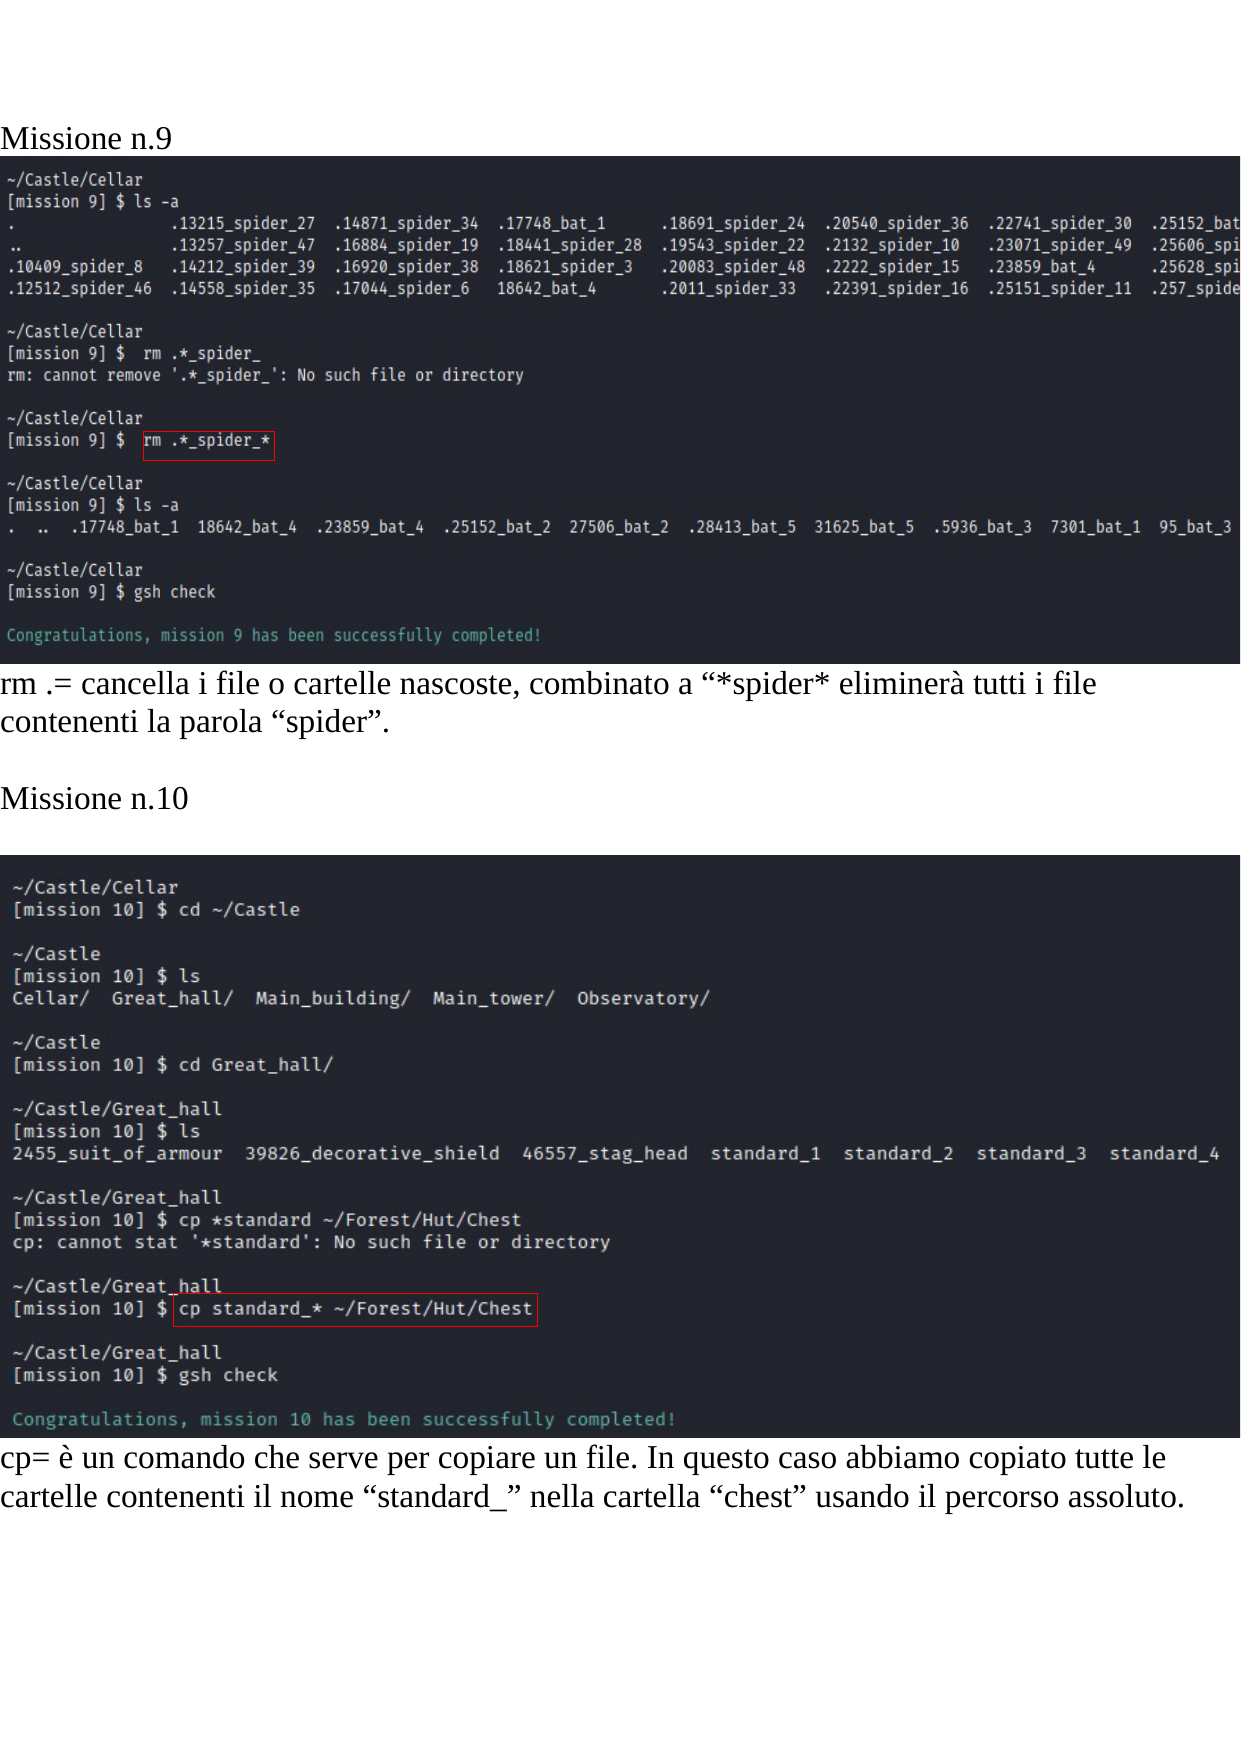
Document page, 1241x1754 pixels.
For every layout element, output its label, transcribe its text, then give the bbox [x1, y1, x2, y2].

text rm .= cancella i file o cartelle nascoste, combinato a “*spider* eliminerà tutti i file contenenti la parola “spider”. [0, 157, 1240, 740]
text cp= è un comando che serve per copiare un file. In questo caso abbiamo copiato tutte le cartelle contenenti il nome “standard_” nella cartella “chest” usando il percorso assoluto. [0, 1438, 1240, 1514]
picture [0, 855, 1241, 1438]
text Missione n.9 [0, 118, 1240, 156]
text Missione n.10 [0, 778, 1240, 817]
